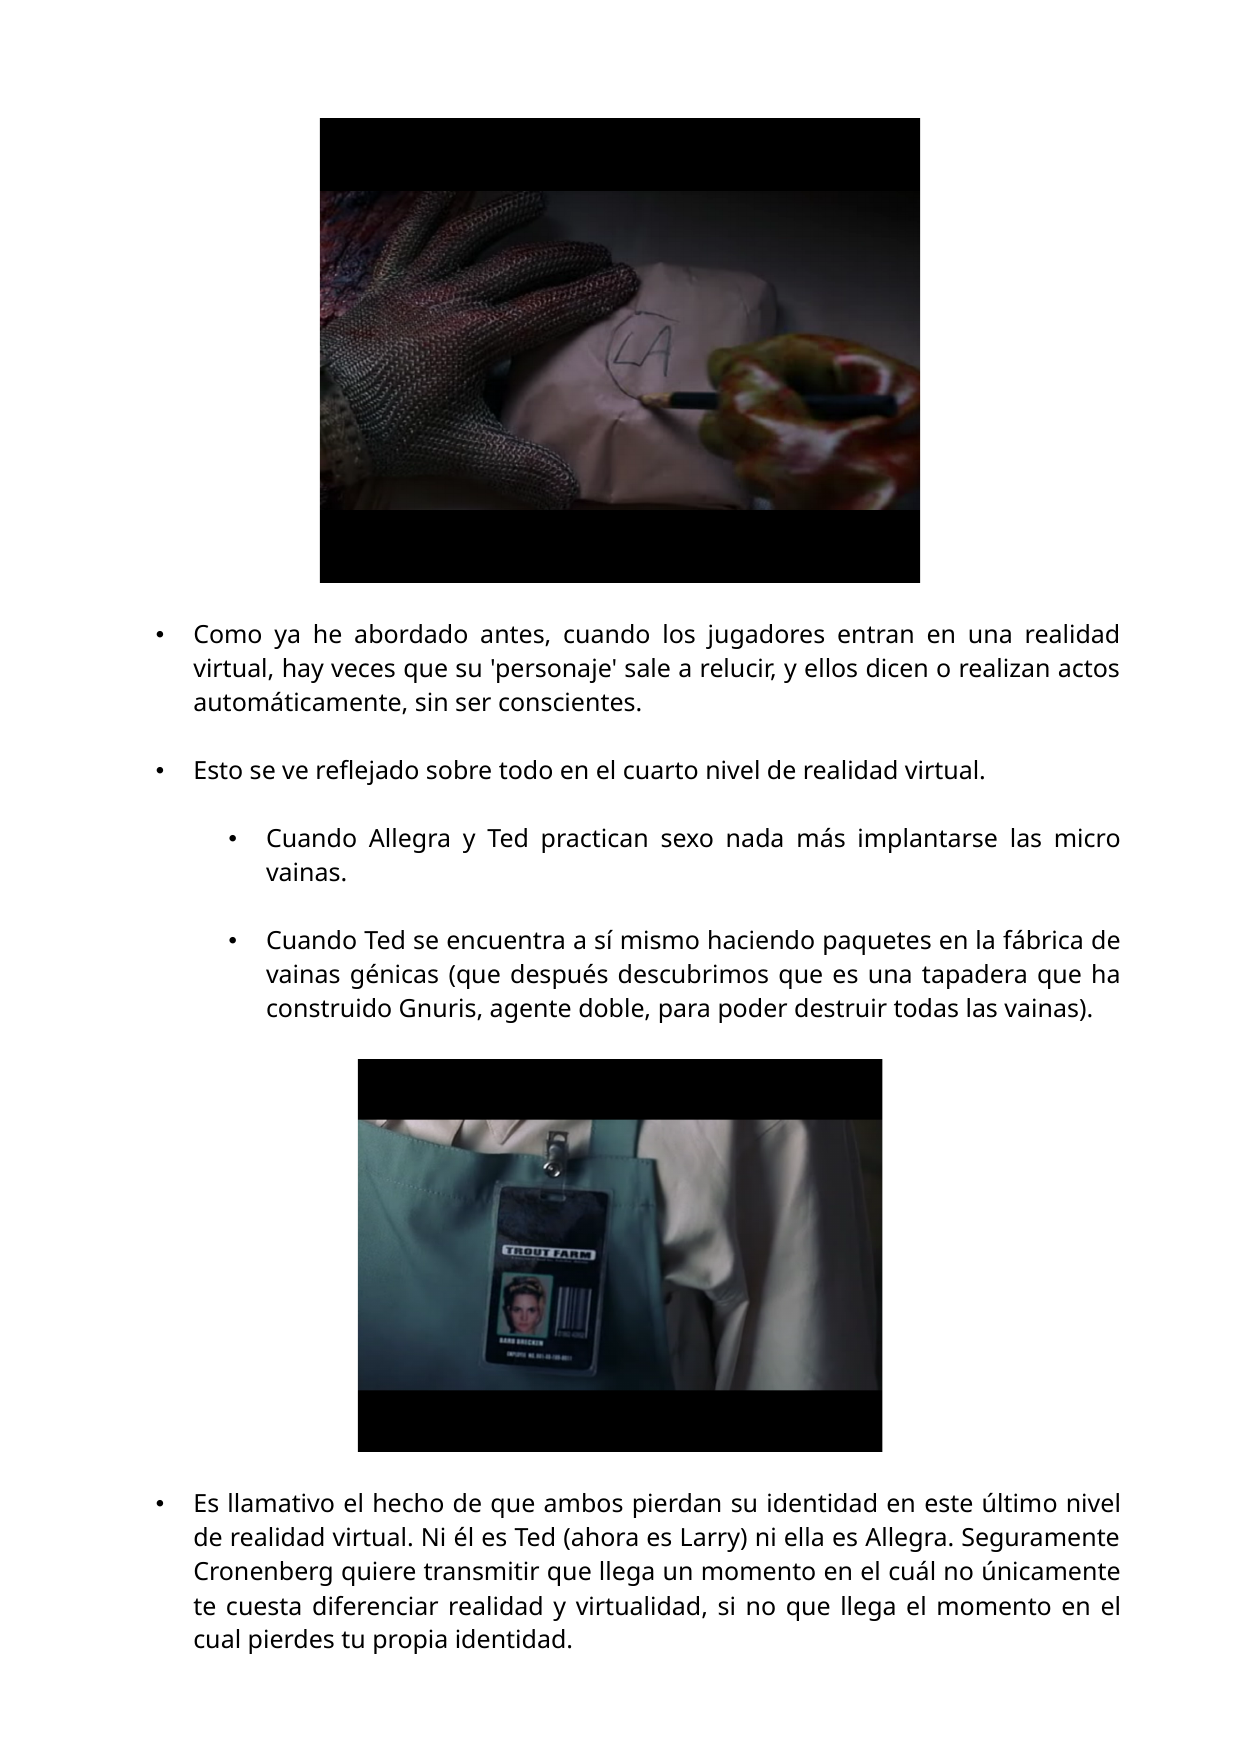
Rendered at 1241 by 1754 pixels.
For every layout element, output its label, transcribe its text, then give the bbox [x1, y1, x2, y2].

list Como ya he abordado antes, cuando los jugadores entran en una realidad virtual, hay veces que su 'personaje' sale a relucir, y ellos dicen o realizan actos automáticamente, sin ser conscientes. [156, 616, 1122, 718]
list Esto se ve reflejado sobre todo en el cuarto nivel de realidad virtual. [156, 752, 1122, 787]
picture [319, 118, 921, 583]
list Es llamativo el hecho de que ambos pierdan su identidad en este último nivel de realidad virtual. Ni él es Ted (ahora es Larry) ni ella es Allegra. Seguramente Cronenberg quiere transmitir que llega un momento en el cuál no únicamente te cuesta diferenciar realidad y virtualidad, si no que llega el momento en el cual pierdes tu propia identidad. [156, 1486, 1122, 1656]
list Cuando Allegra y Ted practican sexo nada más implantarse las micro vainas. [228, 821, 1122, 889]
list Cuando Ted se encuentra a sí mismo haciendo paquetes en la fábrica de vainas génicas (que después descubrimos que es una tapadera que ha construido Gnuris, agente doble, para poder destruir todas las vainas). [228, 923, 1122, 1025]
picture [357, 1059, 883, 1452]
